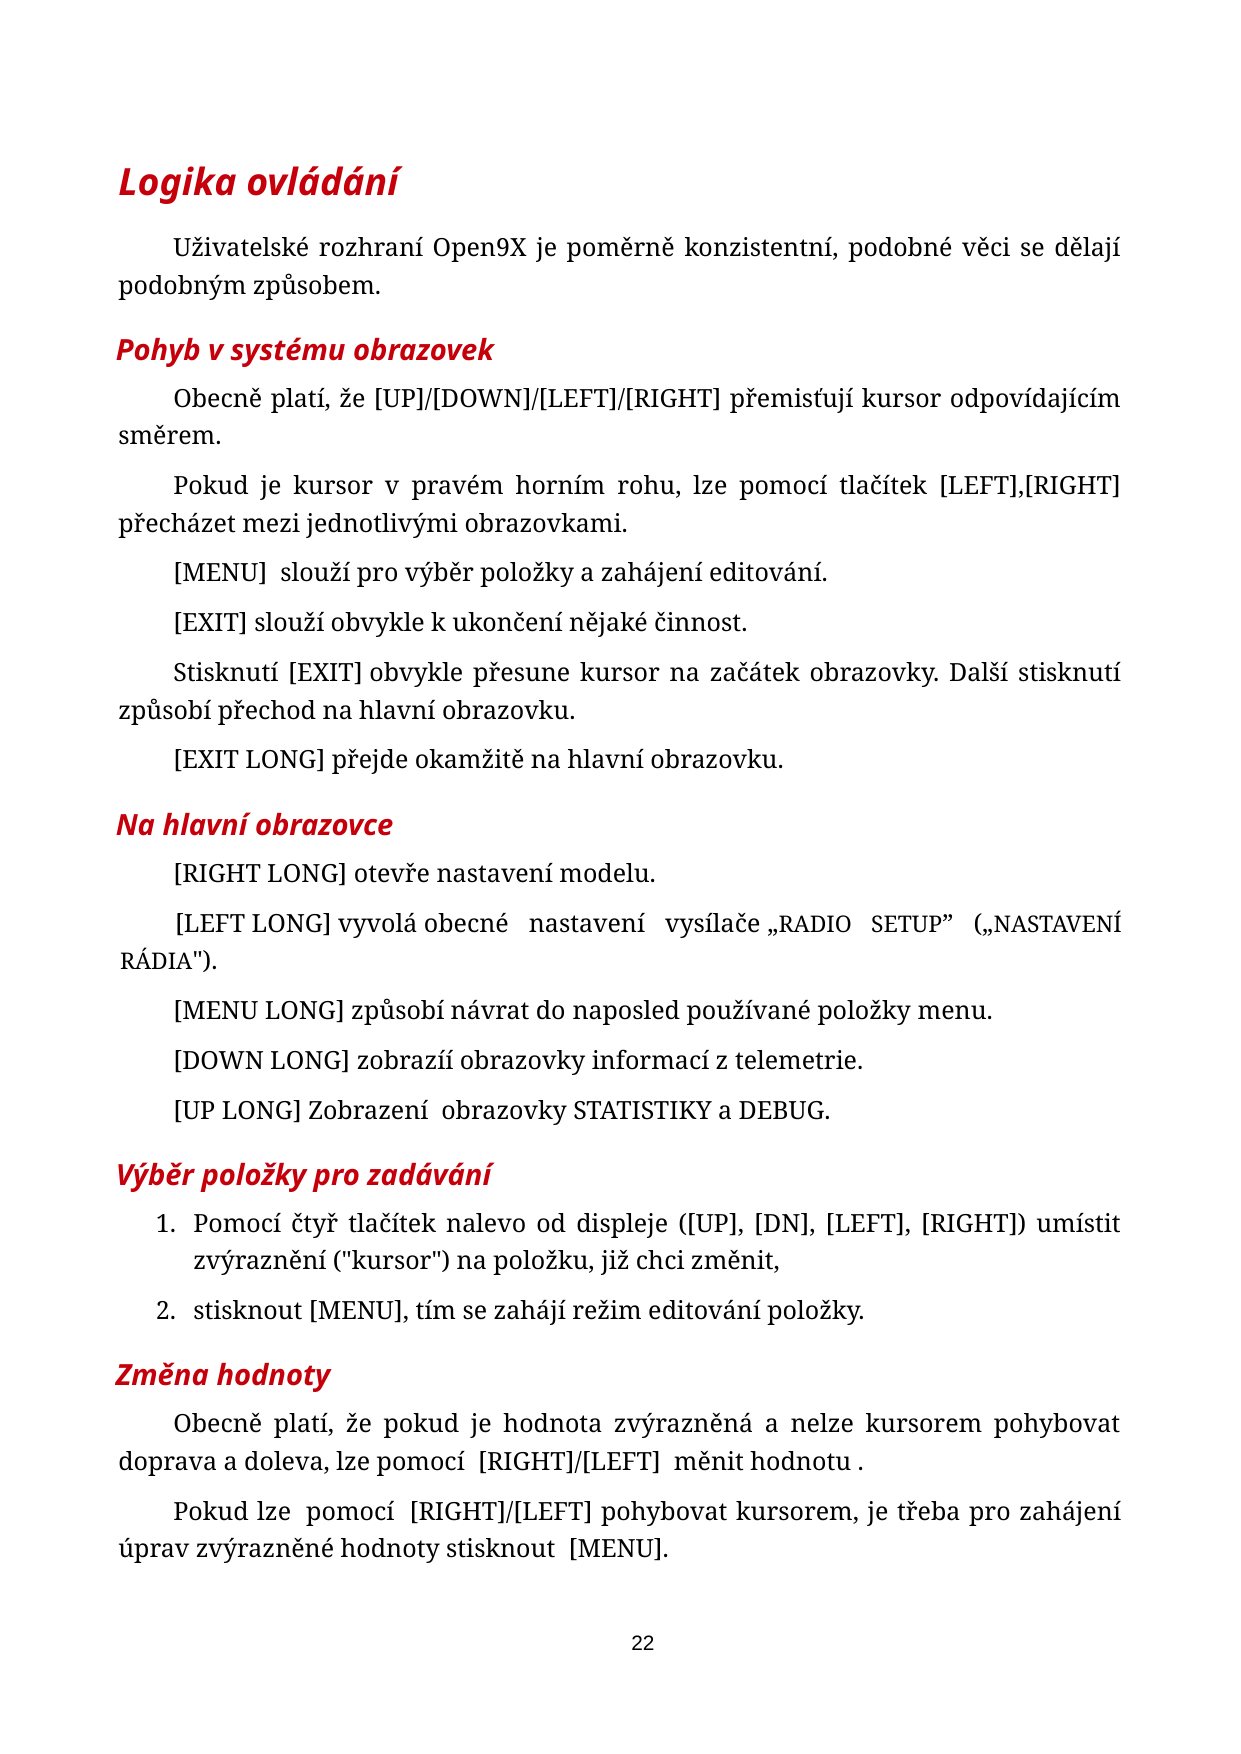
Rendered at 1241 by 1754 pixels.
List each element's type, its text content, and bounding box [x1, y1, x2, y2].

list Pomocí čtyř tlačítek nalevo od displeje ([UP], [DN], [LEFT], [RIGHT]) umístit zvý­raznění ("kursor") na položku, již chci změnit, [156, 1205, 1122, 1277]
text [MENU] slouží pro výběr položky a zahájení editování. [118, 555, 1122, 589]
subtitle Na hlavní obrazovce [116, 804, 1122, 843]
list stisknout [MENU], tím se zahájí režim editování položky. [156, 1293, 1122, 1327]
subtitle Změna hodnoty [116, 1354, 1122, 1394]
subtitle Logika ovládání [118, 155, 1122, 206]
subtitle Pohyb v systému obrazovek [116, 329, 1122, 369]
text Pokud lze pomocí [RIGHT]/[LEFT] pohybovat kursorem, je třeba pro zahájení úprav zvýrazněné hodnoty stisknout [MENU]. [118, 1493, 1122, 1564]
text [DOWN LONG] zobrazíí obrazovky informací z telemetrie. [118, 1042, 1122, 1076]
text [EXIT LONG] přejde okamžitě na hlavní obrazovku. [118, 742, 1122, 776]
subtitle Výběr položky pro zadávání [116, 1154, 1122, 1194]
text Pokud je kursor v pravém horním rohu, lze pomocí tlačítek [LEFT],[RIGHT] přecházet mezi jednotlivými obrazovkami. [118, 468, 1122, 539]
text Obecně platí, že [UP]/[DOWN]/[LEFT]/[RIGHT] přemisťují kursor odpovídajícím smě­rem. [118, 381, 1122, 452]
text [EXIT] slouží obvykle k ukončení nějaké činnost. [118, 605, 1122, 639]
text Stisknutí [EXIT] obvykle přesune kursor na začátek obrazovky. Další stisknutí způsobí přechod na hlavní obrazovku. [118, 655, 1122, 726]
text Uživatelské rozhraní Open9X je poměrně konzistentní, podobné věci se dělají podobným způsobem. [118, 230, 1122, 301]
text [RIGHT LONG] otevře nastavení modelu. [118, 855, 1122, 889]
text [UP LONG] Zobrazení obrazovky STATISTIKY a DEBUG. [118, 1092, 1122, 1126]
text [LEFT LONG] vyvolá obecné nastavení vysílače „RADIO SETUP” („NASTAVENÍ RÁDIA"). [120, 905, 1122, 977]
text [MENU LONG] způsobí návrat do naposled používané položky menu. [118, 992, 1122, 1027]
text Obecně platí, že pokud je hodnota zvýrazněná a nelze kursorem pohybovat doprava a doleva, lze pomocí [RIGHT]/[LEFT] měnit hodnotu . [118, 1406, 1122, 1477]
